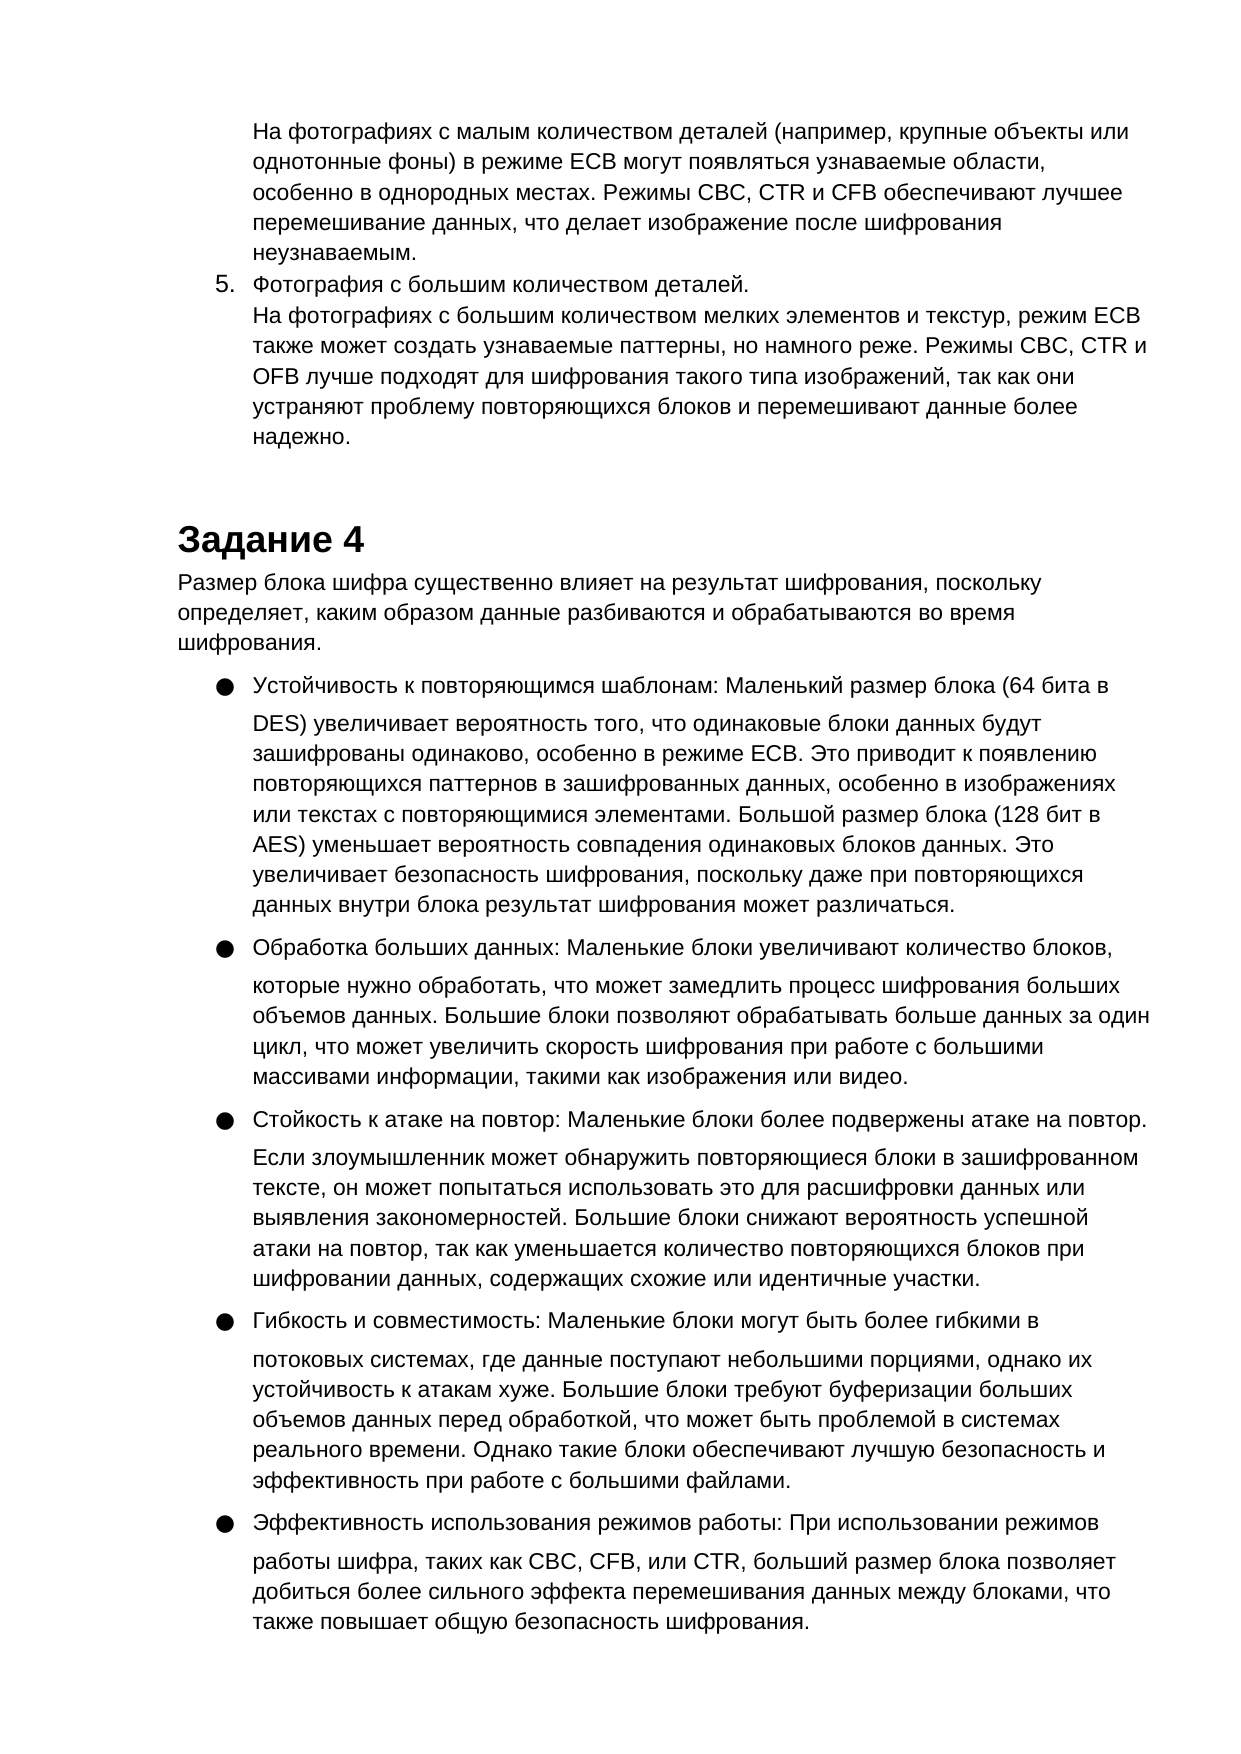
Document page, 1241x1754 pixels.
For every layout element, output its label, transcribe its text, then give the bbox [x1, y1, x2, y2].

text На фотографиях с малым количеством деталей (например, крупные объекты или однотонные фоны) в режиме ECB могут появляться узнаваемые области, особенно в однородных местах. Режимы CBC, CTR и CFB обеспечивают лучшее перемешивание данных, что делает изображение после шифрования неузнаваемым. [252, 118, 1152, 265]
subtitle Задание 4 [177, 517, 1152, 560]
list Фотография с большим количеством деталей. [215, 269, 1152, 298]
list Устойчивость к повторяющимся шаблонам: Маленький размер блока (64 бита в DES) увеличивает вероятность того, что одинаковые блоки данных будут зашифрованы одинаково, особенно в режиме ECB. Это приводит к появлению повторяющихся паттернов в зашифрованных данных, особенно в изображениях или текстах с повторяющимися элементами. Большой размер блока (128 бит в AES) уменьшает вероятность совпадения одинаковых блоков данных. Это увеличивает безопасность шифрования, поскольку даже при повторяющихся данных внутри блока результат шифрования может различаться. [215, 659, 1152, 918]
text На фотографиях с большим количеством мелких элементов и текстур, режим ECB также может создать узнаваемые паттерны, но намного реже. Режимы CBC, CTR и OFB лучше подходят для шифрования такого типа изображений, так как они устраняют проблему повторяющихся блоков и перемешивают данные более надежно. [252, 302, 1152, 449]
list Эффективность использования режимов работы: При использовании режимов работы шифра, таких как CBC, CFB, или CTR, больший размер блока позволяет добиться более сильного эффекта перемешивания данных между блоками, что также повышает общую безопасность шифрования. [215, 1497, 1152, 1634]
list Обработка больших данных: Маленькие блоки увеличивают количество блоков, которые нужно обработать, что может замедлить процесс шифрования больших объемов данных. Большие блоки позволяют обрабатывать больше данных за один цикл, что может увеличить скорость шифрования при работе с большими массивами информации, такими как изображения или видео. [215, 921, 1152, 1089]
list Стойкость к атаке на повтор: Маленькие блоки более подвержены атаке на повтор. Если злоумышленник может обнаружить повторяющиеся блоки в зашифрованном тексте, он может попытаться использовать это для расшифровки данных или выявления закономерностей. Большие блоки снижают вероятность успешной атаки на повтор, так как уменьшается количество повторяющихся блоков при шифровании данных, содержащих схожие или идентичные участки. [215, 1093, 1152, 1291]
list Гибкость и совместимость: Маленькие блоки могут быть более гибкими в потоковых системах, где данные поступают небольшими порциями, однако их устойчивость к атакам хуже. Большие блоки требуют буферизации больших объемов данных перед обработкой, что может быть проблемой в системах реального времени. Однако такие блоки обеспечивают лучшую безопасность и эффективность при работе с большими файлами. [215, 1295, 1152, 1493]
text Размер блока шифра существенно влияет на результат шифрования, поскольку определяет, каким образом данные разбиваются и обрабатываются во время шифрования. [177, 568, 1152, 655]
